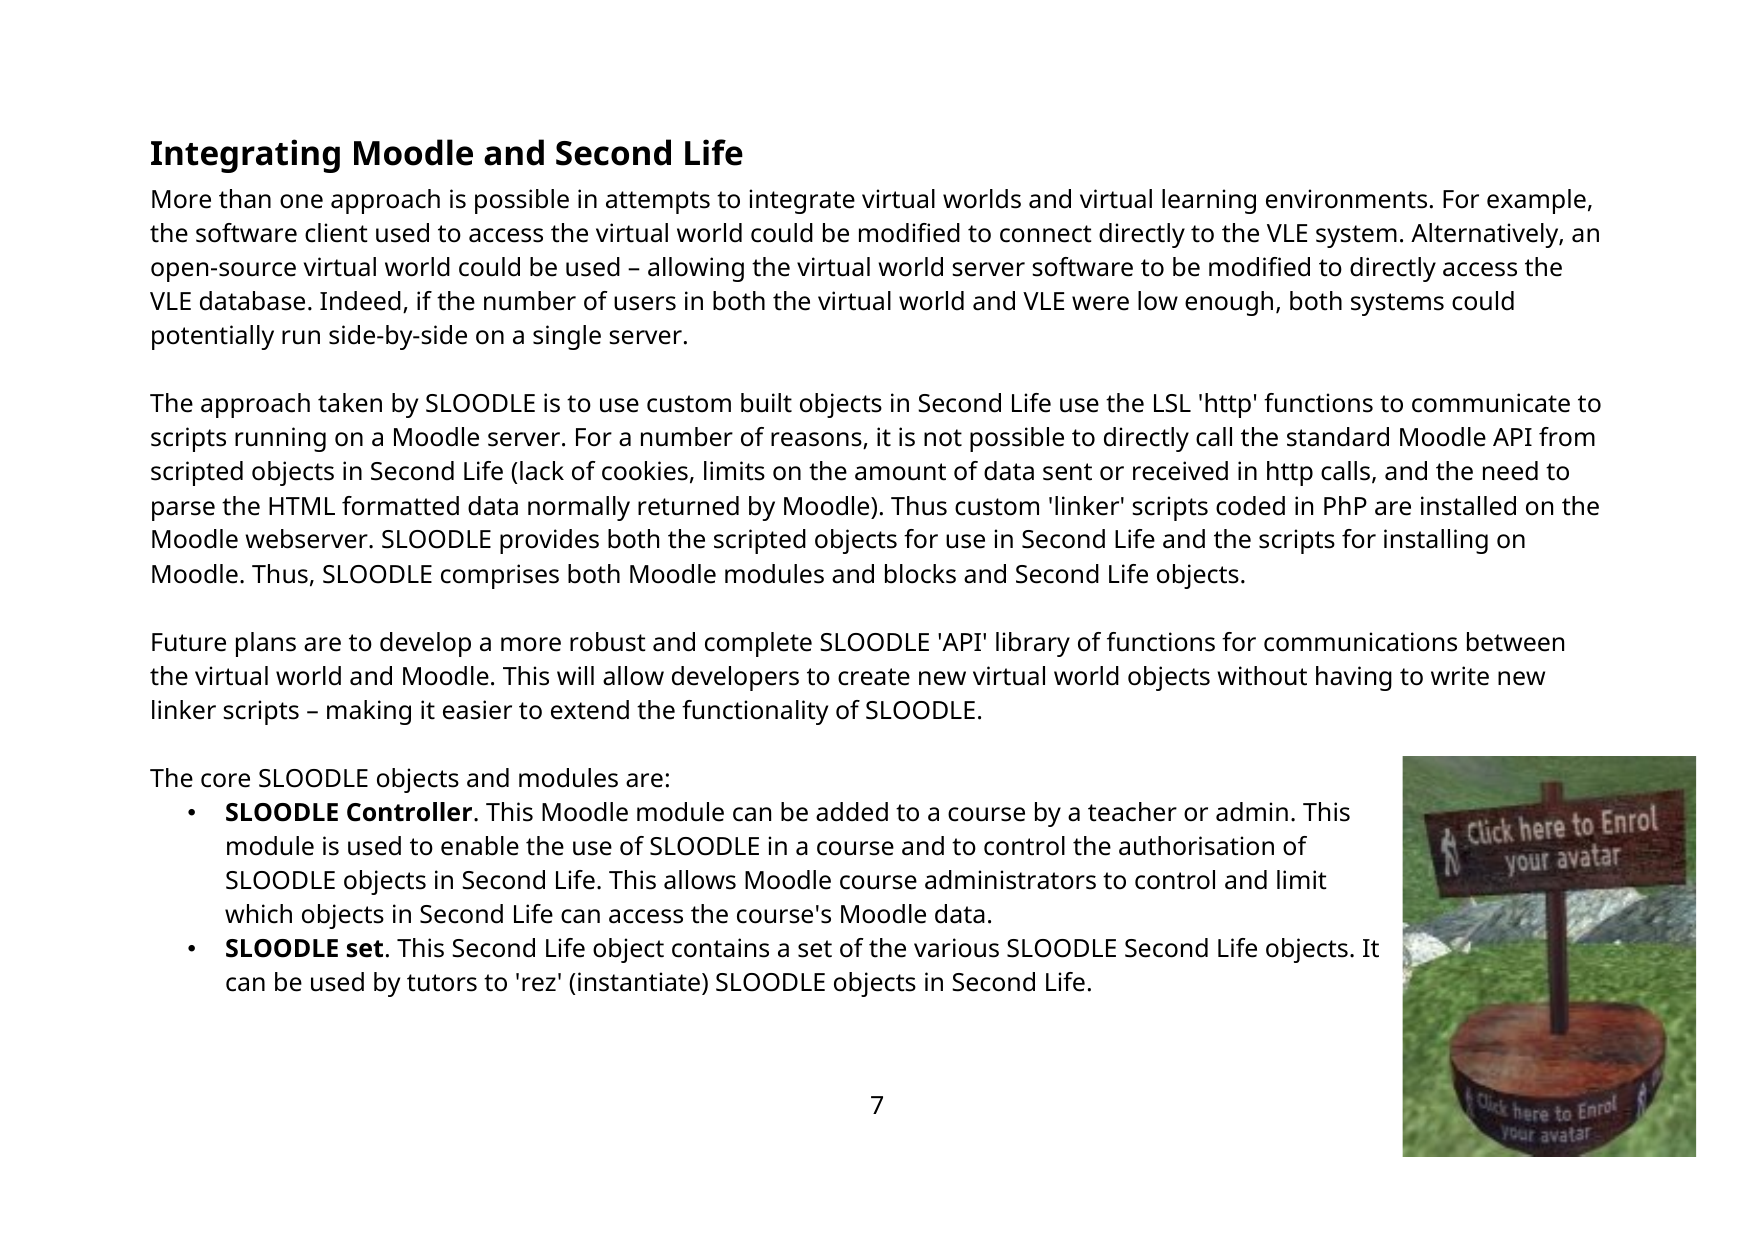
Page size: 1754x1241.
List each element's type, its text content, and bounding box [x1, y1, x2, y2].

picture [1402, 756, 1697, 1157]
list SLOODLE set. This Second Life object contains a set of the various SLOODLE Second Life objects. It can be used by tutors to 'rez' (instantiate) SLOODLE objects in Second Life. [187, 931, 1402, 999]
text The core SLOODLE objects and modules are: [150, 761, 1402, 795]
text More than one approach is possible in attempts to integrate virtual worlds and virtual learning environments. For example, the software client used to access the virtual world could be modified to connect directly to the VLE system. Alternatively, an open-source virtual world could be used – allowing the virtual world server software to be modified to directly access the VLE database. Indeed, if the number of users in both the virtual world and VLE were low enough, both systems could potentially run side-by-side on a single server. [150, 182, 1604, 352]
text Future plans are to develop a more robust and complete SLOODLE 'API' library of functions for communications between the virtual world and Moodle. This will allow developers to create new virtual world objects without having to write new linker scripts – making it easier to extend the functionality of SLOODLE. [150, 624, 1604, 727]
text The approach taken by SLOODLE is to use custom built objects in Second Life use the LSL 'http' functions to communicate to scripts running on a Moodle server. For a number of reasons, it is not possible to directly call the standard Moodle API from scripted objects in Second Life (lack of cookies, limits on the amount of data sent or received in http calls, and the need to parse the HTML formatted data normally returned by Moodle). Thus custom 'linker' scripts coded in PhP are installed on the Moodle webserver. SLOODLE provides both the scripted objects for use in Second Life and the scripts for installing on Moodle. Thus, SLOODLE comprises both Moodle modules and blocks and Second Life objects. [150, 386, 1604, 590]
subtitle Integrating Moodle and Second Life [150, 130, 1604, 175]
list SLOODLE Controller. This Moodle module can be added to a course by a teacher or admin. This module is used to enable the use of SLOODLE in a course and to control the authorisation of SLOODLE objects in Second Life. This allows Moodle course administrators to control and limit which objects in Second Life can access the course's Moodle data. [187, 795, 1402, 931]
